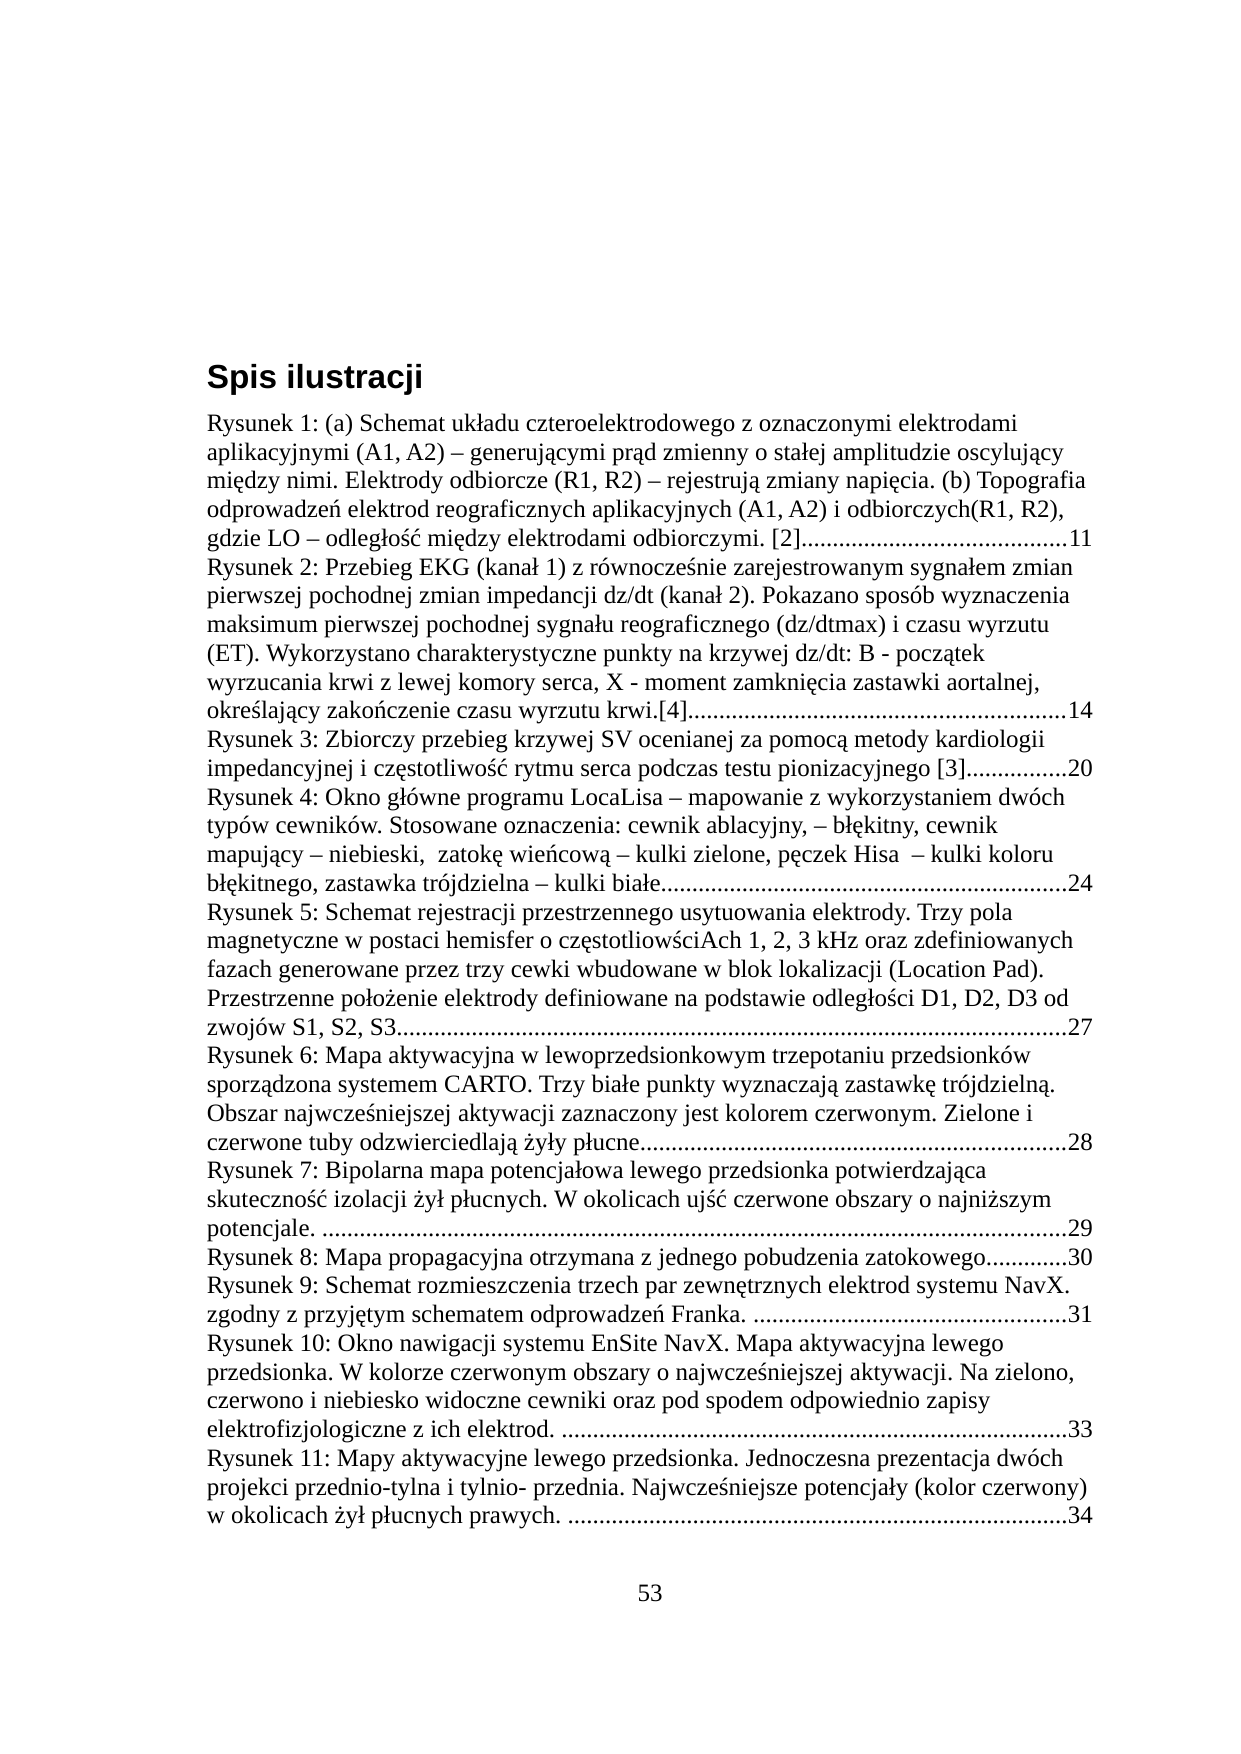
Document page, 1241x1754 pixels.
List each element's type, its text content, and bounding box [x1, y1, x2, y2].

text Rysunek 10: Okno nawigacji systemu EnSite NavX. Mapa aktywacyjna lewego przedsionka. W kolorze czerwonym obszary o najwcześniejszej aktywacji. Na zielono, czerwono i niebiesko widoczne cewniki oraz pod spodem odpowiednio zapisy elektrofizjologiczne z ich elektrod. 33 [207, 1328, 1093, 1443]
text Rysunek 8: Mapa propagacyjna otrzymana z jednego pobudzenia zatokowego. 30 [207, 1242, 1093, 1271]
text Rysunek 5: Schemat rejestracji przestrzennego usytuowania elektrody. Trzy pola magnetyczne w postaci hemisfer o częstotliowściAch 1, 2, 3 kHz oraz zdefiniowanych fazach generowane przez trzy cewki wbudowane w blok lokalizacji (Location Pad). Przestrzenne położenie elektrody definiowane na podstawie odległości D1, D2, D3 od zwojów S1, S2, S3. 27 [207, 897, 1093, 1041]
text Rysunek 7: Bipolarna mapa potencjałowa lewego przedsionka potwierdzająca skuteczność izolacji żył płucnych. W okolicach ujść czerwone obszary o najniższym potencjale. 29 [207, 1156, 1093, 1242]
text Rysunek 11: Mapy aktywacyjne lewego przedsionka. Jednoczesna prezentacja dwóch projekci przednio-tylna i tylnio- przednia. Najwcześniejsze potencjały (kolor czerwony) w okolicach żył płucnych prawych. 34 [207, 1443, 1093, 1529]
text Rysunek 9: Schemat rozmieszczenia trzech par zewnętrznych elektrod systemu NavX. zgodny z przyjętym schematem odprowadzeń Franka. 31 [207, 1271, 1093, 1328]
subtitle Spis ilustracji [207, 357, 1093, 396]
text Rysunek 3: Zbiorczy przebieg krzywej SV ocenianej za pomocą metody kardiologii impedancyjnej i częstotliwość rytmu serca podczas testu pionizacyjnego [3]. 20 [207, 724, 1093, 782]
text Rysunek 4: Okno główne programu LocaLisa – mapowanie z wykorzystaniem dwóch typów cewników. Stosowane oznaczenia: cewnik ablacyjny, – błękitny, cewnik mapujący – niebieski, zatokę wieńcową – kulki zielone, pęczek Hisa – kulki koloru błękitnego, zastawka trójdzielna – kulki białe. 24 [207, 782, 1093, 897]
text Rysunek 2: Przebieg EKG (kanał 1) z równocześnie zarejestrowanym sygnałem zmian pierwszej pochodnej zmian impedancji dz/dt (kanał 2). Pokazano sposób wyznaczenia maksimum pierwszej pochodnej sygnału reograficznego (dz/dtmax) i czasu wyrzutu (ET). Wykorzystano charakterystyczne punkty na krzywej dz/dt: B - początek wyrzucania krwi z lewej komory serca, X - moment zamknięcia zastawki aortalnej, określający zakończenie czasu wyrzutu krwi.[4] 14 [207, 552, 1093, 724]
text Rysunek 1: (a) Schemat układu czteroelektrodowego z oznaczonymi elektrodami aplikacyjnymi (A1, A2) – generującymi prąd zmienny o stałej amplitudzie oscylujący między nimi. Elektrody odbiorcze (R1, R2) – rejestrują zmiany napięcia. (b) Topografia odprowadzeń elektrod reograficznych aplikacyjnych (A1, A2) i odbiorczych(R1, R2), gdzie LO – odległość między elektrodami odbiorczymi. [2] 11 [207, 408, 1093, 552]
text Rysunek 6: Mapa aktywacyjna w lewoprzedsionkowym trzepotaniu przedsionków sporządzona systemem CARTO. Trzy białe punkty wyznaczają zastawkę trójdzielną. Obszar najwcześniejszej aktywacji zaznaczony jest kolorem czerwonym. Zielone i czerwone tuby odzwierciedlają żyły płucne. 28 [207, 1041, 1093, 1156]
